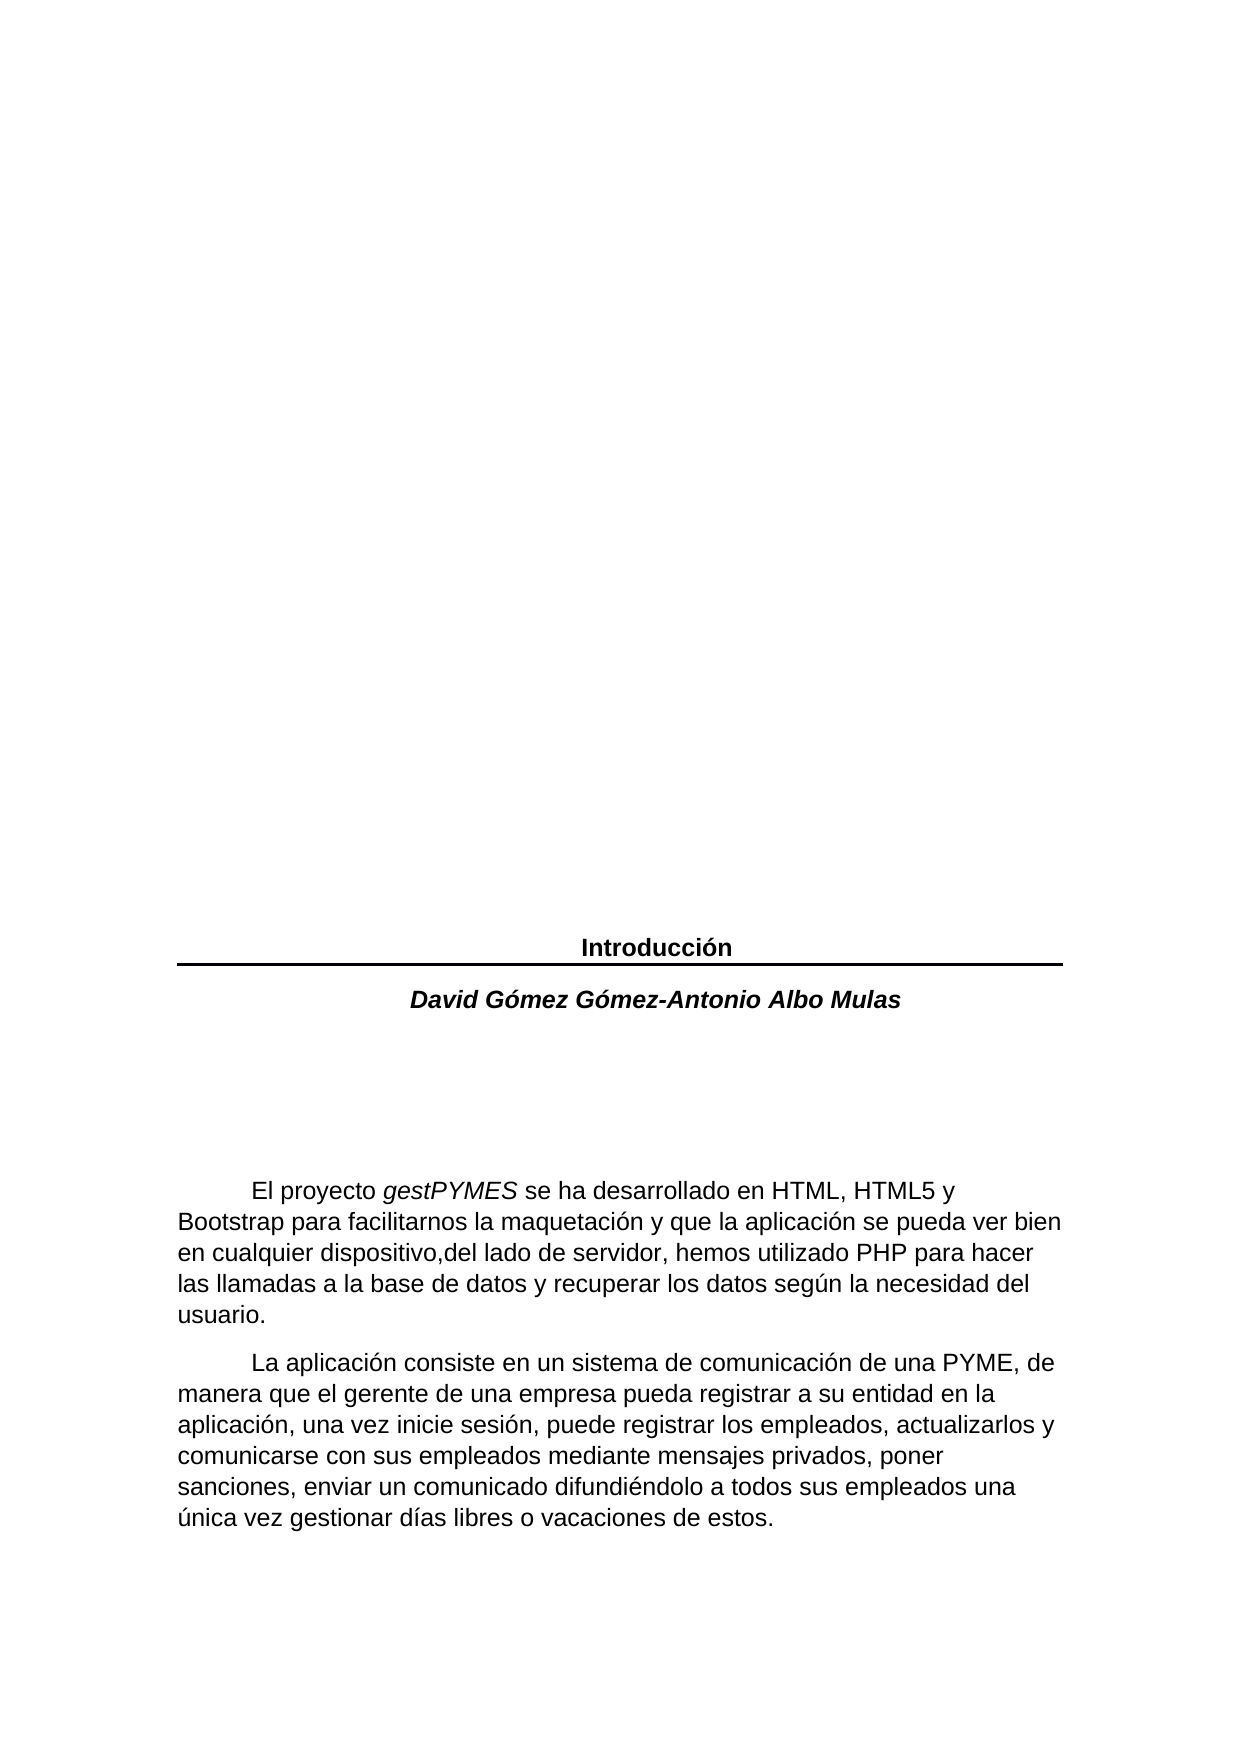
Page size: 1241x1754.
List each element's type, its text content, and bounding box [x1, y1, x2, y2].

text La aplicación consiste en un sistema de comunicación de una PYME, de manera que el gerente de una empresa pueda registrar a su entidad en la aplicación, una vez inicie sesión, puede registrar los empleados, actualizarlos y comunicarse con sus empleados mediante mensajes privados, poner sanciones, enviar un comunicado difundiéndolo a todos sus empleados una única vez gestionar días libres o vacaciones de estos. [177, 1348, 1063, 1532]
text El proyecto gestPYMES se ha desarrollado en HTML, HTML5 y Bootstrap para facilitarnos la maquetación y que la aplicación se pueda ver bien en cualquier dispositivo,del lado de servidor, hemos utilizado PHP para hacer las llamadas a la base de datos y recuperar los datos según la necesidad del usuario. [177, 1176, 1063, 1329]
text Introducción [177, 932, 1063, 963]
text David Gómez Gómez-Antonio Albo Mulas [177, 985, 1063, 1014]
